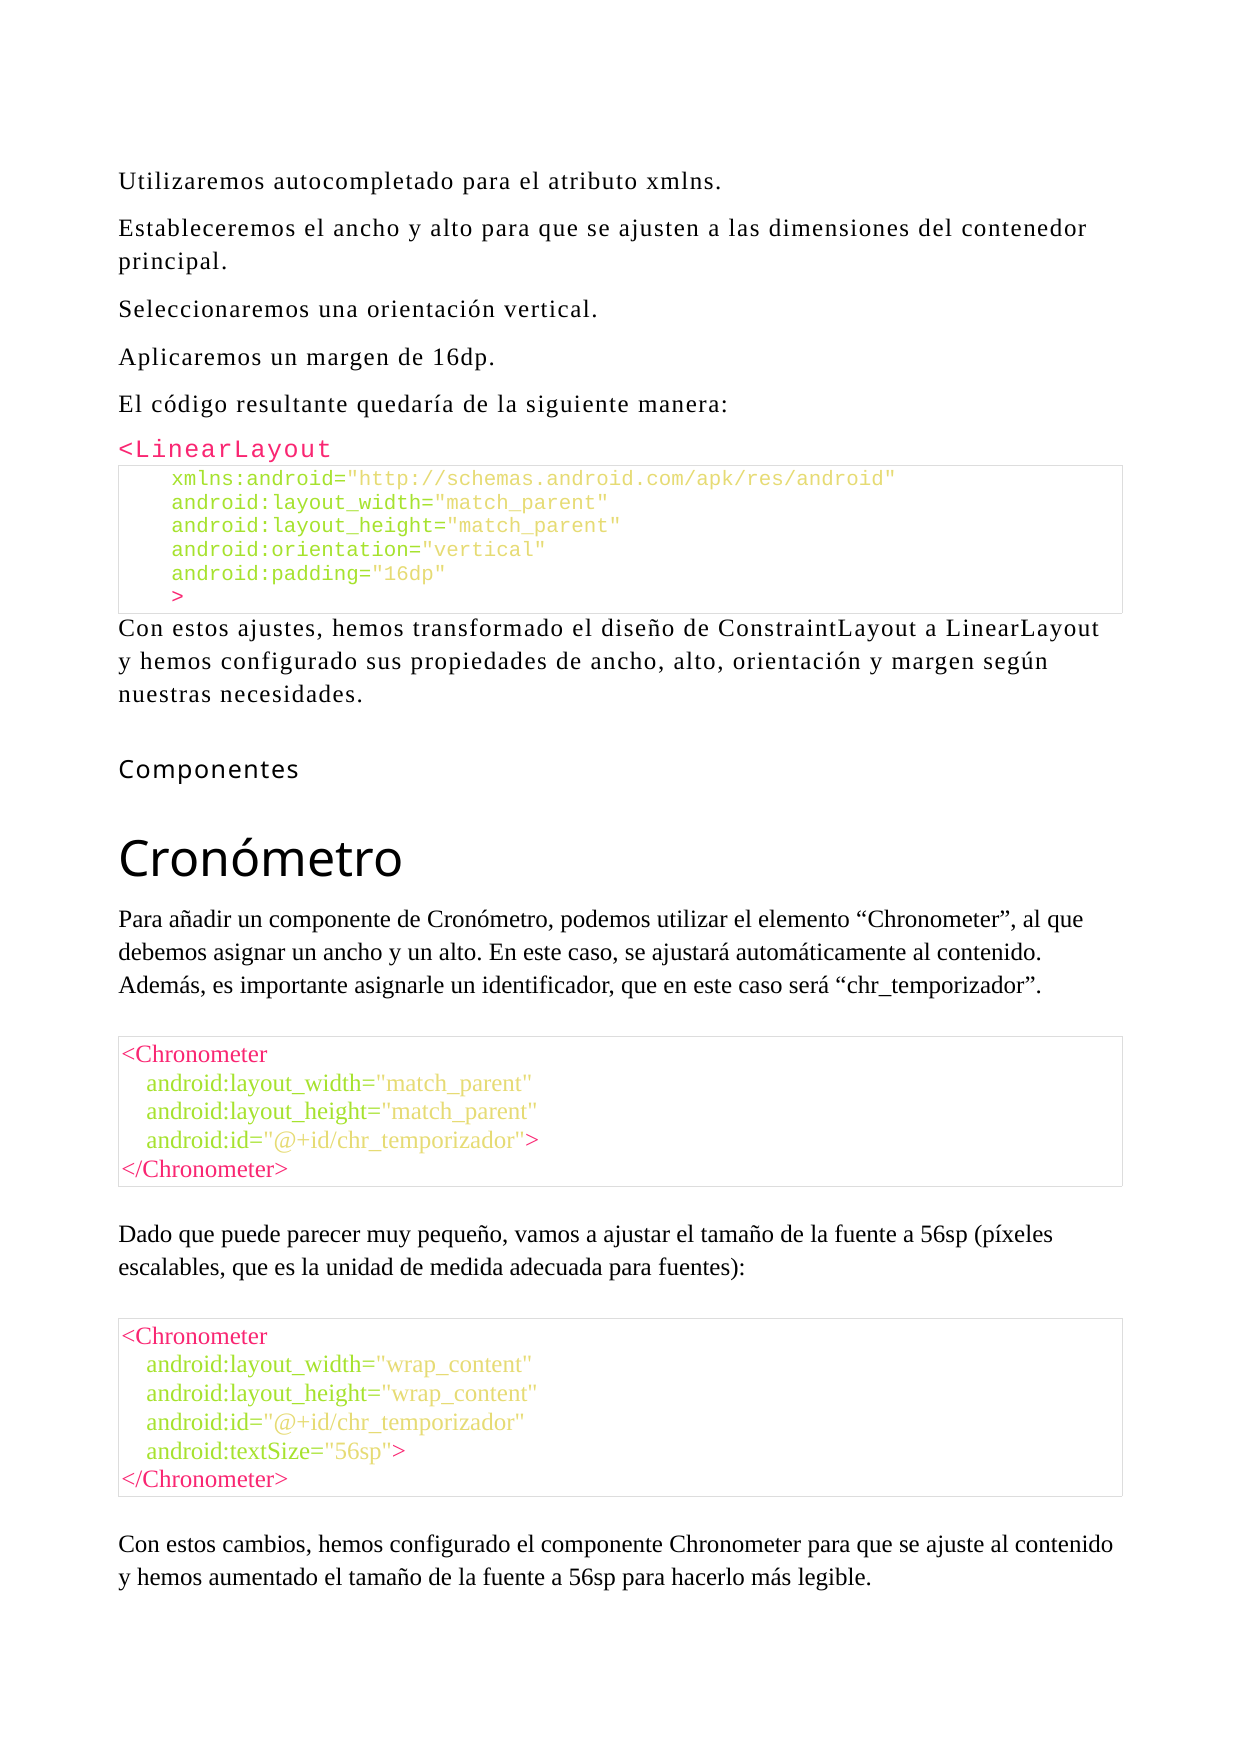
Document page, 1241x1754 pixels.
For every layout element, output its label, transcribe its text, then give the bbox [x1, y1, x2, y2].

text </Chronometer> [119, 1151, 1122, 1186]
text android:padding="16dp" [119, 560, 1122, 583]
text android:layout_width="match_parent" [119, 489, 1122, 512]
text android:layout_width="wrap_content" [119, 1347, 1122, 1375]
subtitle Componentes [118, 752, 1122, 786]
text xmlns:android="http://schemas.android.com/apk/res/android" [119, 466, 1122, 489]
text <LinearLayout [118, 437, 1122, 465]
subtitle Cronómetro [118, 823, 1122, 891]
text <Chronometer [119, 1037, 1122, 1065]
text Seleccionaremos una orientación vertical. [118, 294, 1122, 323]
text android:layout_height="wrap_content" [119, 1375, 1122, 1404]
text Dado que puede parecer muy pequeño, vamos a ajustar el tamaño de la fuente a 56sp (píxeles escalables, que es la unidad de medida adecuada para fuentes): [118, 1219, 1122, 1281]
text android:id="@+id/chr_temporizador" [119, 1404, 1122, 1433]
text Aplicaremos un margen de 16dp. [118, 342, 1122, 370]
text Estableceremos el ancho y alto para que se ajusten a las dimensiones del contenedor principal. [118, 213, 1122, 275]
text Con estos ajustes, hemos transformado el diseño de ConstraintLayout a LinearLayout y hemos configurado sus propiedades de ancho, alto, orientación y margen según nuestras necesidades. [118, 614, 1122, 708]
text Utilizaremos autocompletado para el atributo xmlns. [118, 166, 1122, 194]
text > [119, 583, 1122, 613]
text Con estos cambios, hemos configurado el componente Chronometer para que se ajuste al contenido y hemos aumentado el tamaño de la fuente a 56sp para hacerlo más legible. [118, 1529, 1122, 1591]
text Para añadir un componente de Cronómetro, podemos utilizar el elemento “Chronometer”, al que debemos asignar un ancho y un alto. En este caso, se ajustará automáticamente al contenido. Además, es importante asignarle un identificador, que en este caso será “chr_temporizador”. [118, 904, 1122, 999]
text android:textSize="56sp"> [119, 1433, 1122, 1462]
text </Chronometer> [119, 1462, 1122, 1496]
text android:layout_height="match_parent" [119, 512, 1122, 536]
text android:orientation="vertical" [119, 536, 1122, 560]
text <Chronometer [119, 1319, 1122, 1347]
text android:id="@+id/chr_temporizador"> [119, 1122, 1122, 1151]
text El código resultante quedaría de la siguiente manera: [118, 389, 1122, 418]
text android:layout_height="match_parent" [119, 1093, 1122, 1122]
text android:layout_width="match_parent" [119, 1065, 1122, 1093]
